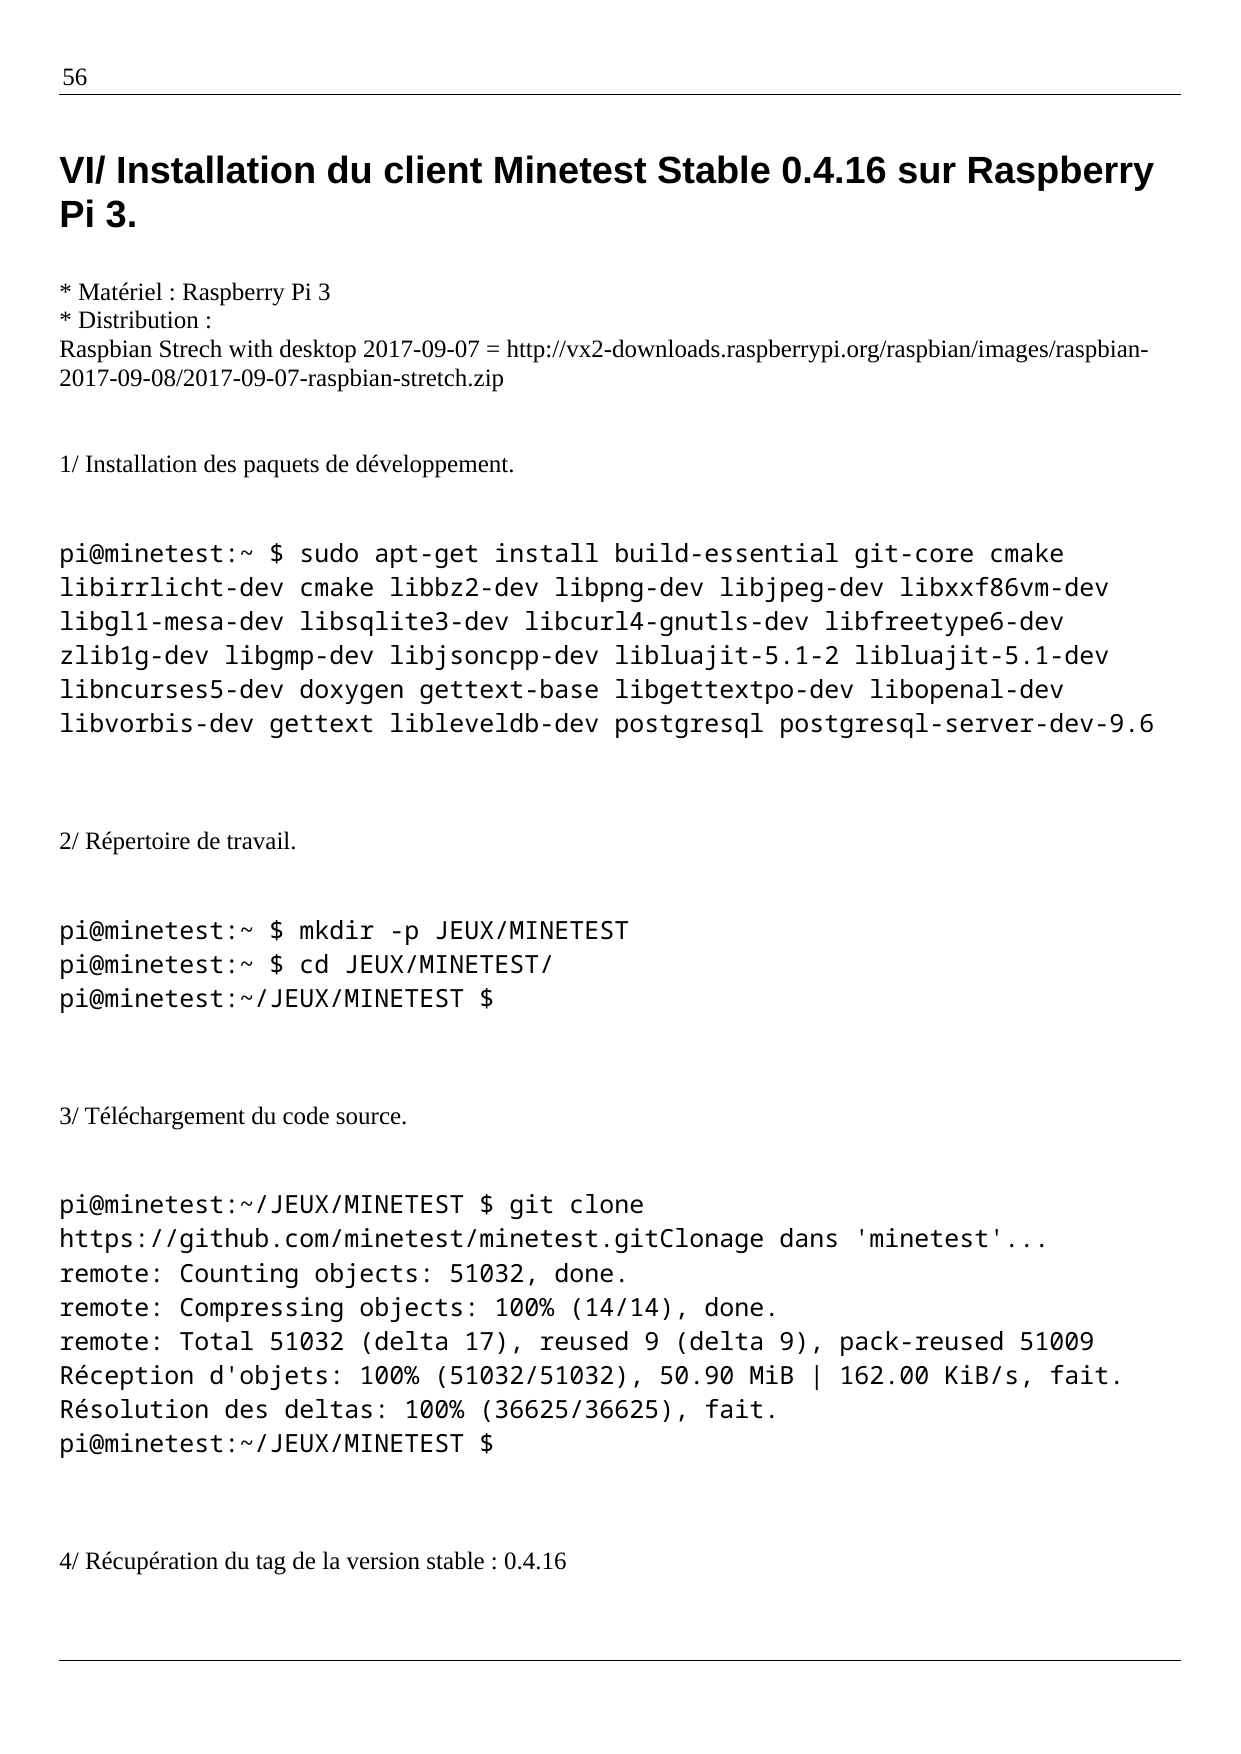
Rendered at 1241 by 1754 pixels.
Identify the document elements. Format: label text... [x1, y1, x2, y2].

text pi@minetest:~/JEUX/MINETEST $ [59, 1426, 1181, 1459]
text 4/ Récupération du tag de la version stable : 0.4.16 [59, 1546, 1181, 1574]
text remote: Counting objects: 51032, done. [59, 1255, 1181, 1289]
text pi@minetest:~ $ mkdir -p JEUX/MINETEST [59, 912, 1181, 946]
text remote: Compressing objects: 100% (14/14), done. [59, 1289, 1181, 1323]
text pi@minetest:~ $ sudo apt-get install build-essential git-core cmake libirrlicht-dev cmake libbz2-dev libpng-dev libjpeg-dev libxxf86vm-dev libgl1-mesa-dev libsqlite3-dev libcurl4-gnutls-dev libfreetype6-dev zlib1g-dev libgmp-dev libjsoncpp-dev libluajit-5.1-2 libluajit-5.1-dev libncurses5-dev doxygen gettext-base libgettextpo-dev libopenal-dev libvorbis-dev gettext libleveldb-dev postgresql postgresql-server-dev-9.6 [59, 536, 1181, 740]
text 2/ Répertoire de travail. [59, 826, 1181, 855]
text 3/ Téléchargement du code source. [59, 1101, 1181, 1129]
text Réception d'objets: 100% (51032/51032), 50.90 MiB | 162.00 KiB/s, fait. [59, 1357, 1181, 1391]
text * Distribution : [59, 306, 1181, 334]
text pi@minetest:~/JEUX/MINETEST $ git clone https://github.com/minetest/minetest.gitClonage dans 'minetest'... [59, 1187, 1181, 1255]
text 1/ Installation des paquets de développement. [59, 449, 1181, 478]
text Résolution des deltas: 100% (36625/36625), fait. [59, 1391, 1181, 1426]
text Raspbian Strech with desktop 2017-09-07 = http://vx2-downloads.raspberrypi.org/raspbian/images/raspbian-2017-09-08/2017-09-07-raspbian-stretch.zip [59, 334, 1181, 392]
text pi@minetest:~ $ cd JEUX/MINETEST/ [59, 946, 1181, 981]
text pi@minetest:~/JEUX/MINETEST $ [59, 981, 1181, 1014]
subtitle VI/ Installation du client Minetest Stable 0.4.16 sur Raspberry Pi 3. [59, 148, 1181, 236]
text * Matériel : Raspberry Pi 3 [59, 277, 1181, 306]
text remote: Total 51032 (delta 17), reused 9 (delta 9), pack-reused 51009 [59, 1323, 1181, 1357]
